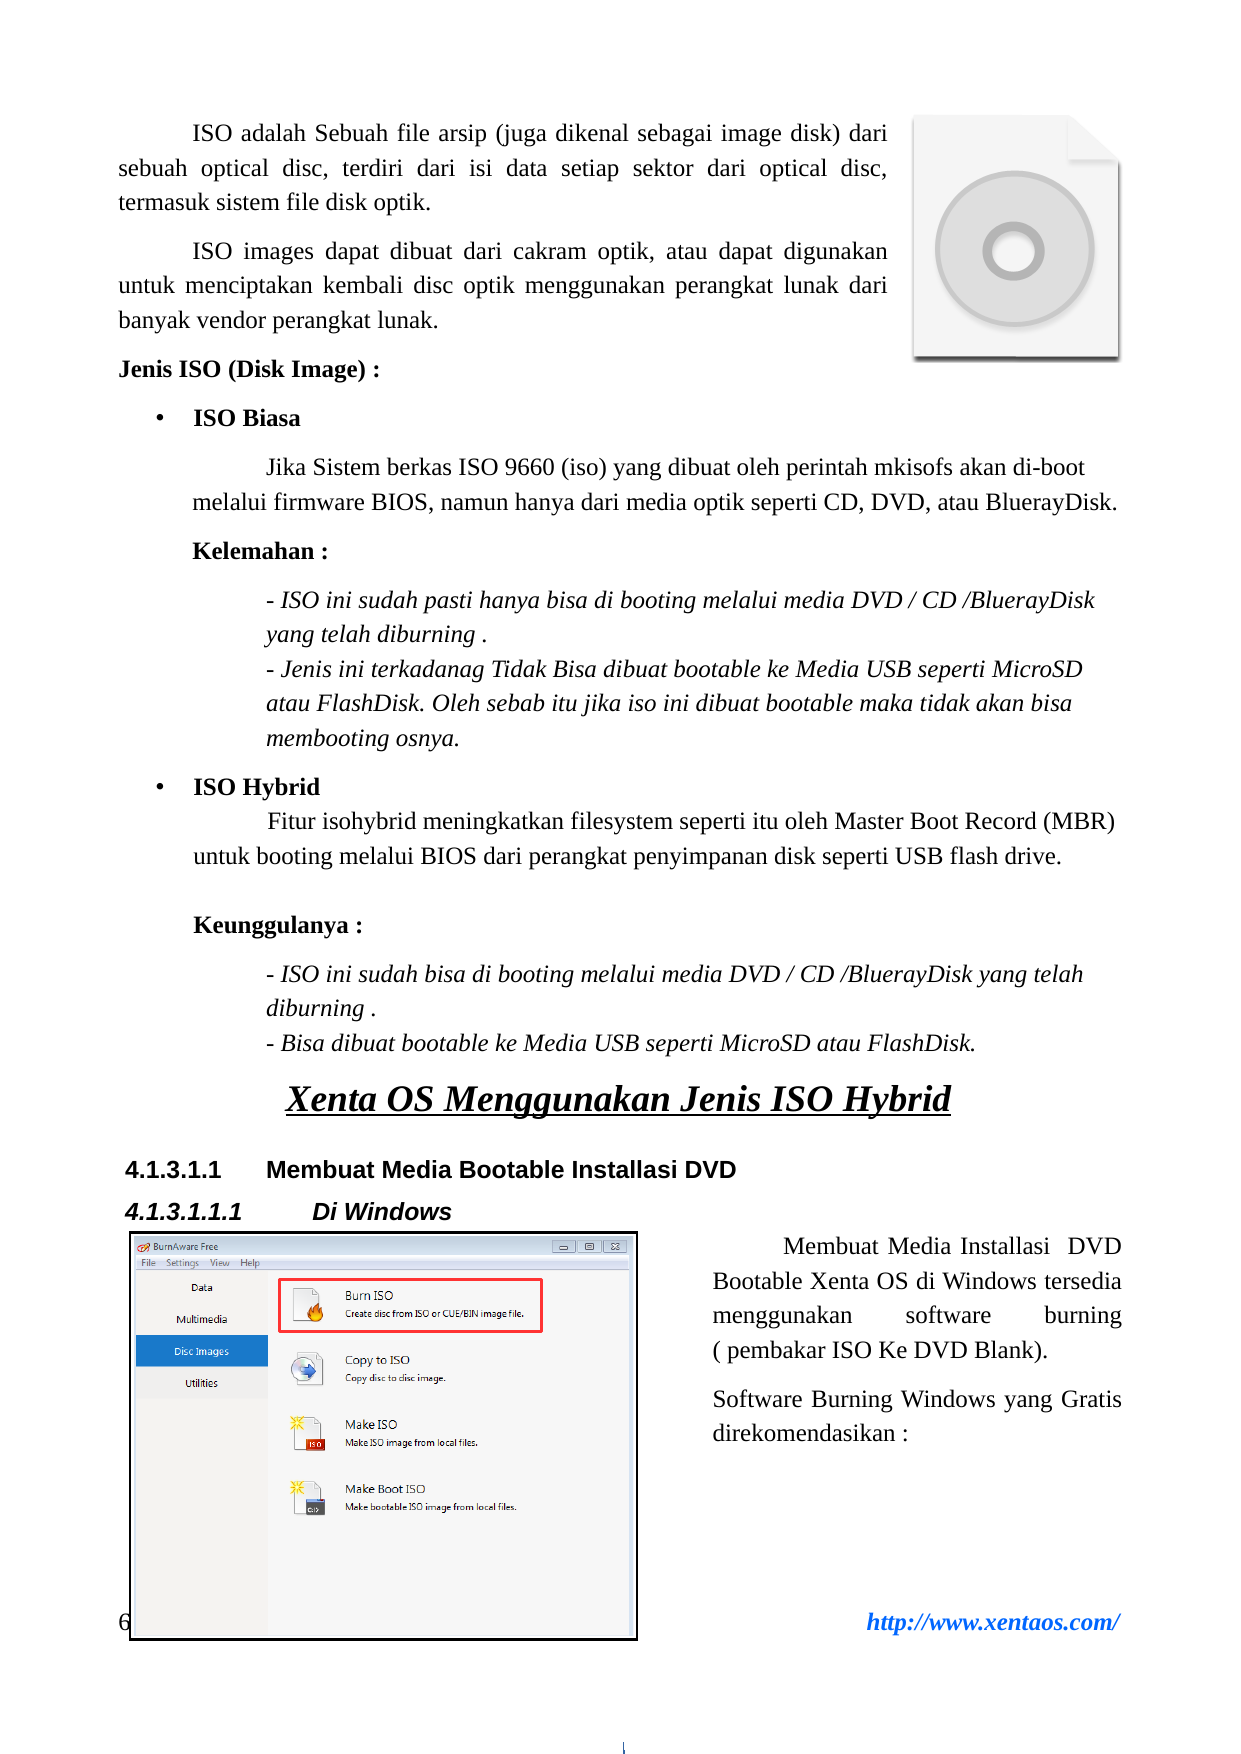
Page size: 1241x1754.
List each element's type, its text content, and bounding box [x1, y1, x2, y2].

text Xenta OS Menggunakan Jenis ISO Hybrid [118, 1077, 1122, 1120]
picture [888, 108, 1143, 363]
text Membuat Media Installasi DVD Bootable Xenta OS di Windows tersedia menggunakan software burning ( pembakar ISO Ke DVD Blank). [131, 1234, 636, 1638]
text ISO adalah Sebuah file arsip (juga dikenal sebagai image disk) dari sebuah optical disc, terdiri dari isi data setiap sektor dari optical disc, termasuk sistem file disk optik. [118, 118, 888, 216]
text Kelemahan : [192, 536, 1122, 564]
subtitle Di Windows [118, 1197, 1122, 1225]
text - ISO ini sudah bisa di booting melalui media DVD / CD /BluerayDisk yang telah diburning . - Bisa dibuat bootable ke Media USB seperti MicroSD atau FlashDisk. [266, 959, 1122, 1057]
list ISO Biasa [156, 403, 1122, 432]
picture [134, 1236, 634, 1636]
text - ISO ini sudah pasti hanya bisa di booting melalui media DVD / CD /BluerayDisk yang telah diburning . - Jenis ini terkadanag Tidak Bisa dibuat bootable ke Media USB seperti MicroSD atau FlashDisk. Oleh sebab itu jika iso ini dibuat bootable maka tidak akan bisa membooting osnya. [266, 585, 1122, 752]
text Software Burning Windows yang Gratis direkomendasikan : [638, 1384, 1122, 1447]
text Jika Sistem berkas ISO 9660 (iso) yang dibuat oleh perintah mkisofs akan di-boot melalui firmware BIOS, namun hanya dari media optik seperti CD, DVD, atau BluerayDisk. [192, 452, 1122, 516]
text Membuat Media Installasi DVD Bootable Xenta OS di Windows tersedia menggunakan software burning ( pembakar ISO Ke DVD Blank). [638, 1231, 1122, 1364]
text Jenis ISO (Disk Image) : [118, 354, 1122, 383]
list ISO Hybrid Fitur isohybrid meningkatkan filesystem seperti itu oleh Master Boot Record (MBR) untuk booting melalui BIOS dari perangkat penyimpanan disk seperti USB flash drive. Keunggulanya : [156, 772, 1122, 938]
text ISO images dapat dibuat dari cakram optik, atau dapat digunakan untuk menciptakan kembali disc optik menggunakan perangkat lunak dari banyak vendor perangkat lunak. [118, 236, 888, 334]
subtitle Membuat Media Bootable Installasi DVD [118, 1156, 1122, 1184]
